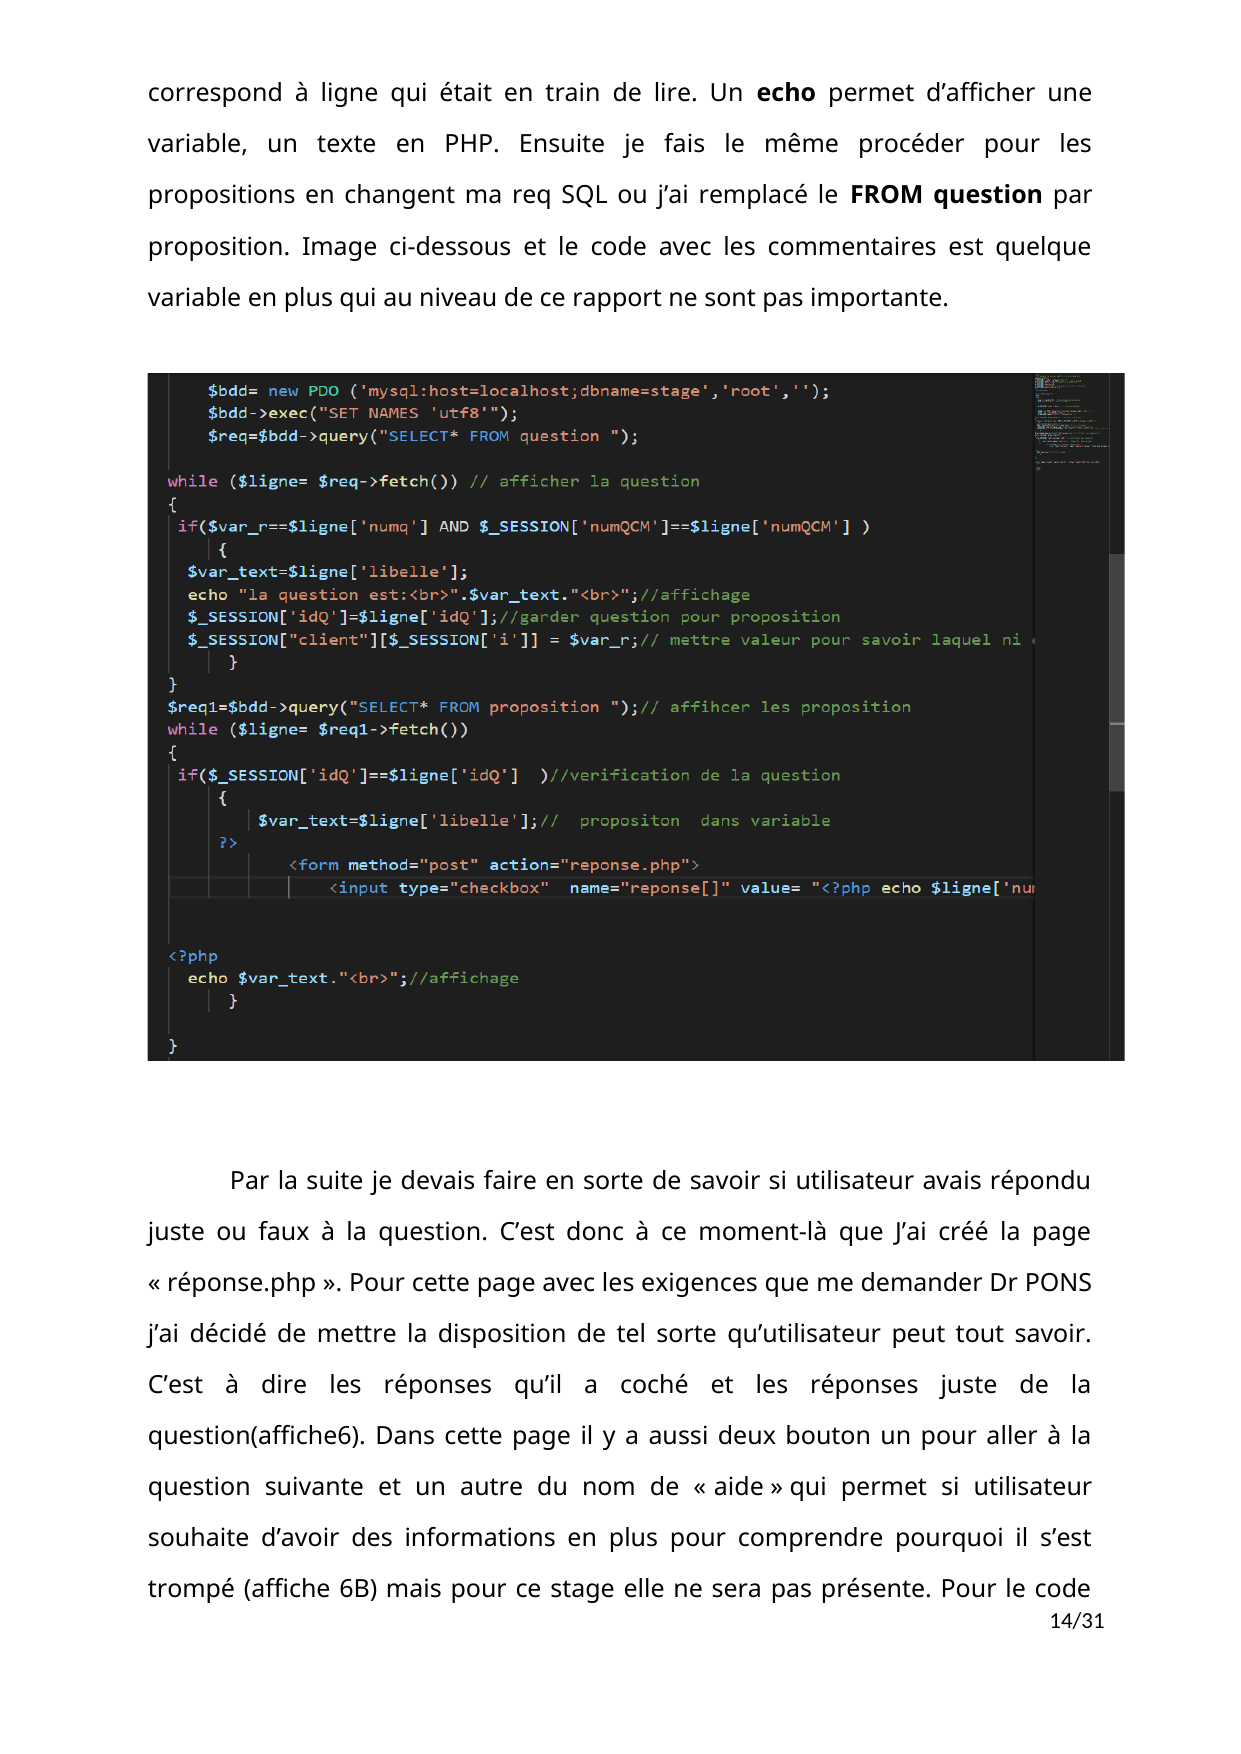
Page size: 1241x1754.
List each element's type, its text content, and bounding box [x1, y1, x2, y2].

text correspond à ligne qui était en train de lire. Un echo permet d’afficher une variable, un texte en PHP. Ensuite je fais le même procéder pour les propositions en changent ma req SQL ou j’ai remplacé le FROM question par proposition. Image ci-dessous et le code avec les commentaires est quelque variable en plus qui au niveau de ce rapport ne sont pas importante. [148, 75, 1093, 313]
text Par la suite je devais faire en sorte de savoir si utilisateur avais répondu juste ou faux à la question. C’est donc à ce moment-là que J’ai créé la page « réponse.php ». Pour cette page avec les exigences que me demander Dr PONS j’ai décidé de mettre la disposition de tel sorte qu’utilisateur peut tout savoir. C’est à dire les réponses qu’il a coché et les réponses juste de la question(affiche6). Dans cette page il y a aussi deux bouton un pour aller à la question suivante et un autre du nom de « aide » qui permet si utilisateur souhaite d’avoir des informations en plus pour comprendre pourquoi il s’est trompé (affiche 6B) mais pour ce stage elle ne sera pas présente. Pour le code [148, 1162, 1093, 1605]
